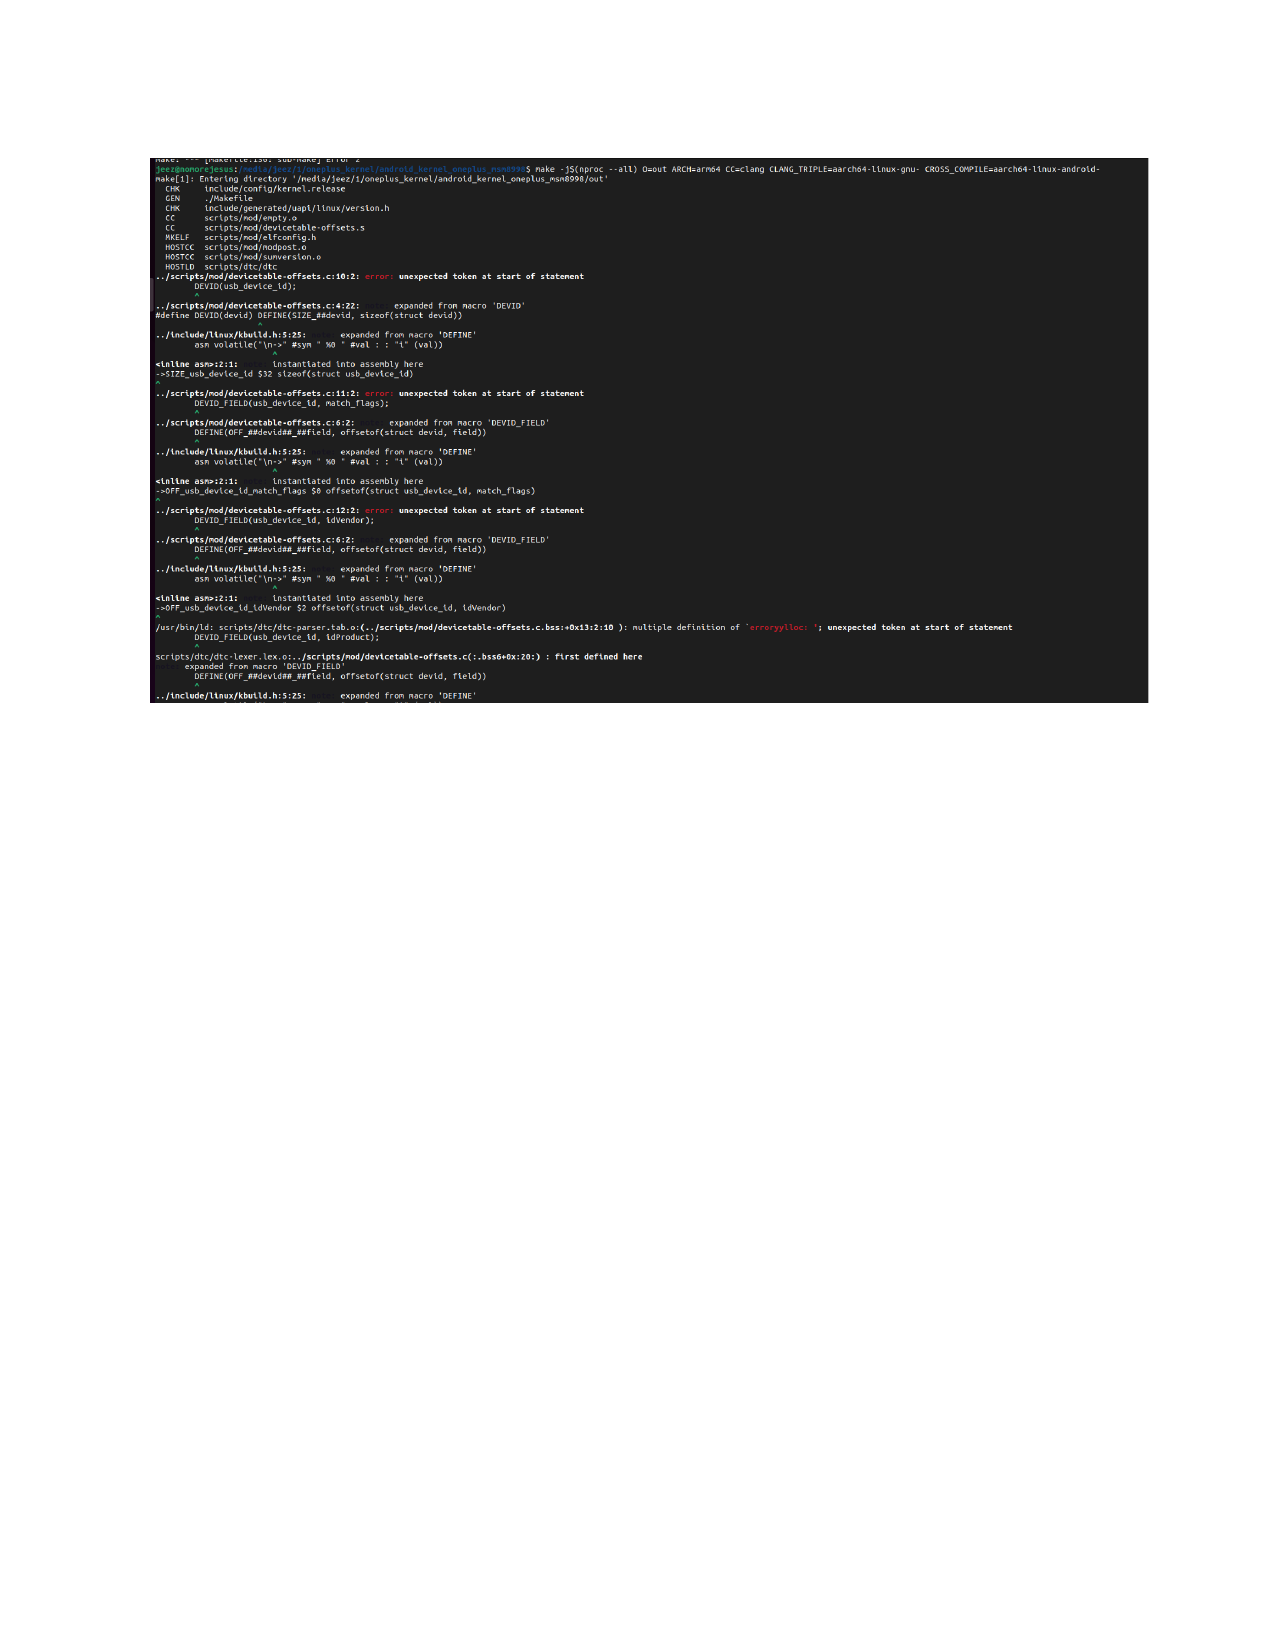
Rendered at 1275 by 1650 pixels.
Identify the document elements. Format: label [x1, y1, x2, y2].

picture [150, 158, 1149, 703]
